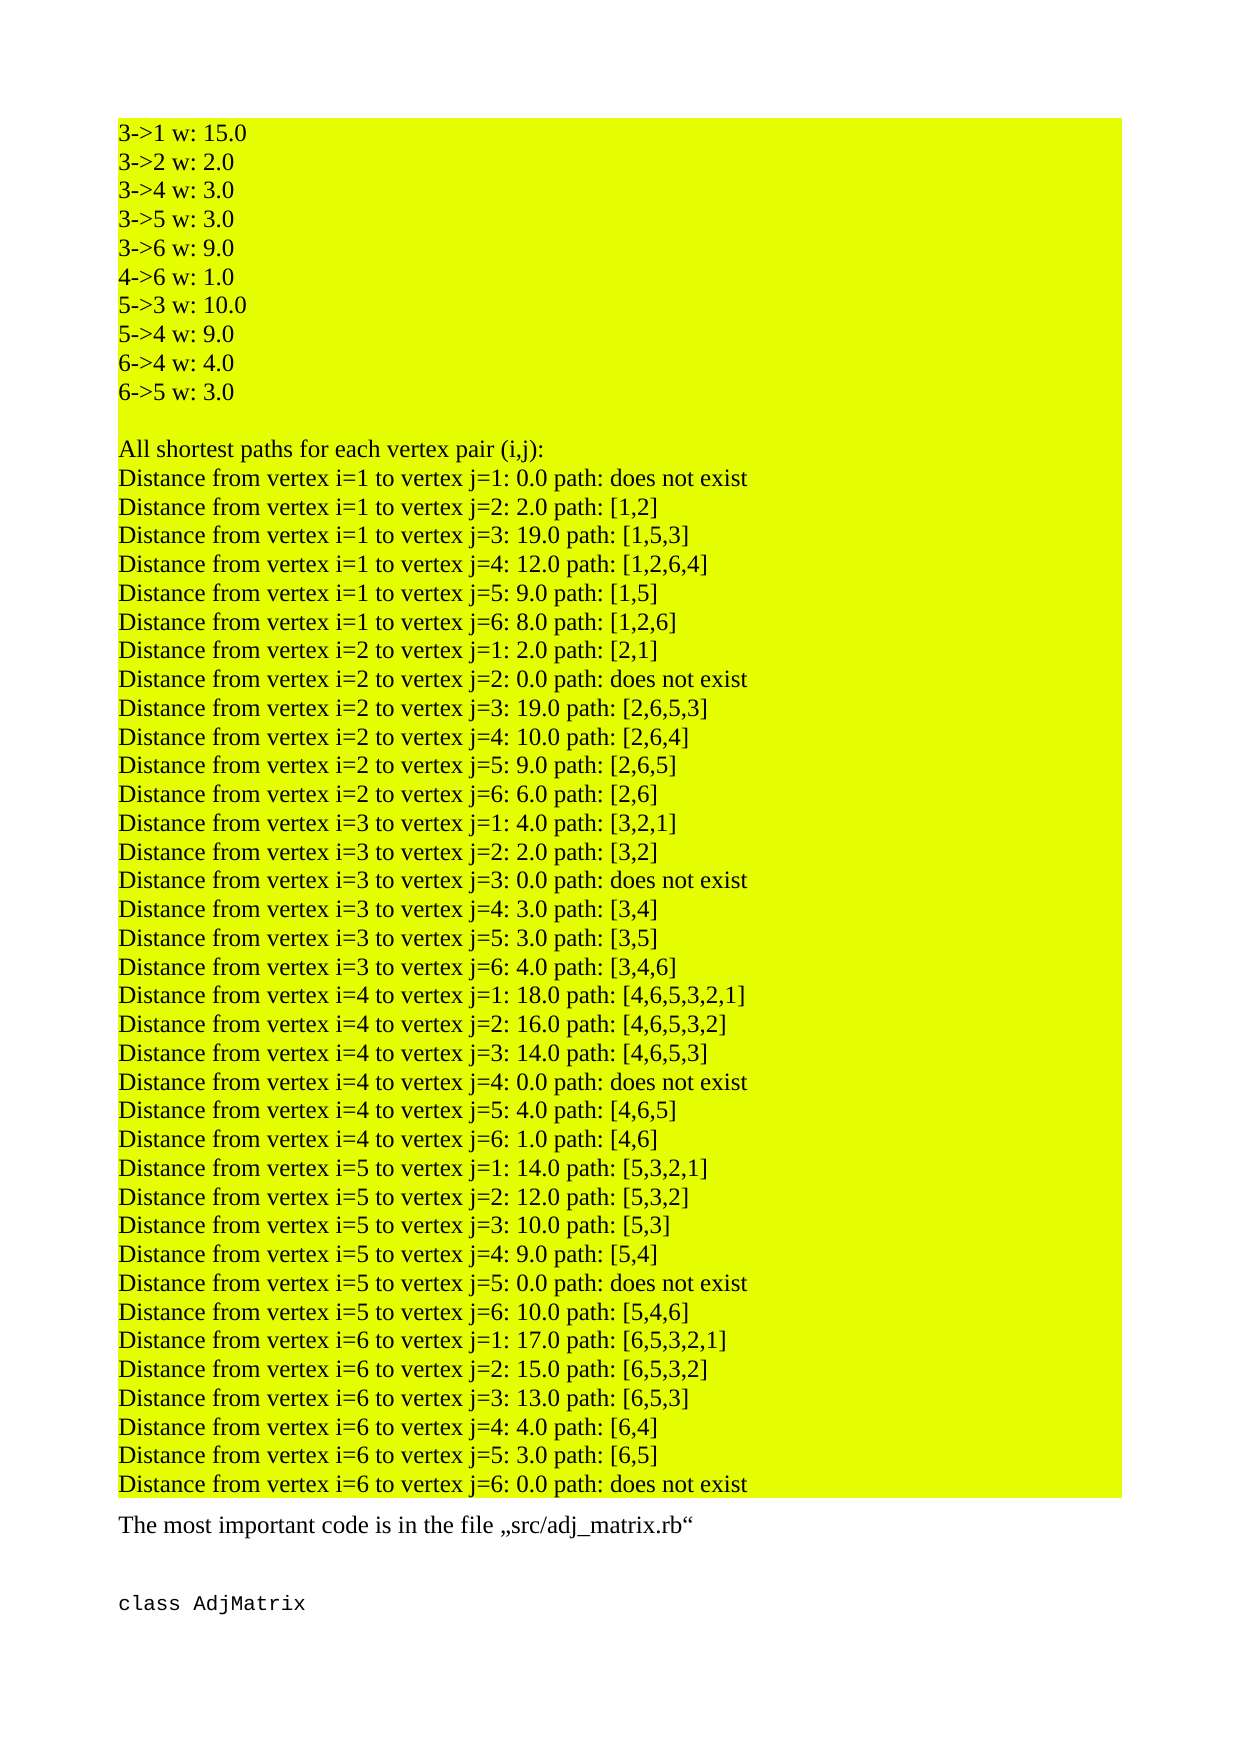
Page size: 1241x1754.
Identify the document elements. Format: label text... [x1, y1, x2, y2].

text 3->1 w: 15.0 3->2 w: 2.0 3->4 w: 3.0 3->5 w: 3.0 3->6 w: 9.0 4->6 w: 1.0 5->3 w: 10.0 5->4 w: 9.0 6->4 w: 4.0 6->5 w: 3.0 All shortest paths for each vertex pair (i,j): Distance from vertex i=1 to vertex j=1: 0.0 path: does not exist Distance from vertex i=1 to vertex j=2: 2.0 path: [1,2] Distance from vertex i=1 to vertex j=3: 19.0 path: [1,5,3] Distance from vertex i=1 to vertex j=4: 12.0 path: [1,2,6,4] Distance from vertex i=1 to vertex j=5: 9.0 path: [1,5] Distance from vertex i=1 to vertex j=6: 8.0 path: [1,2,6] Distance from vertex i=2 to vertex j=1: 2.0 path: [2,1] Distance from vertex i=2 to vertex j=2: 0.0 path: does not exist Distance from vertex i=2 to vertex j=3: 19.0 path: [2,6,5,3] Distance from vertex i=2 to vertex j=4: 10.0 path: [2,6,4] Distance from vertex i=2 to vertex j=5: 9.0 path: [2,6,5] Distance from vertex i=2 to vertex j=6: 6.0 path: [2,6] Distance from vertex i=3 to vertex j=1: 4.0 path: [3,2,1] Distance from vertex i=3 to vertex j=2: 2.0 path: [3,2] Distance from vertex i=3 to vertex j=3: 0.0 path: does not exist Distance from vertex i=3 to vertex j=4: 3.0 path: [3,4] Distance from vertex i=3 to vertex j=5: 3.0 path: [3,5] Distance from vertex i=3 to vertex j=6: 4.0 path: [3,4,6] Distance from vertex i=4 to vertex j=1: 18.0 path: [4,6,5,3,2,1] Distance from vertex i=4 to vertex j=2: 16.0 path: [4,6,5,3,2] Distance from vertex i=4 to vertex j=3: 14.0 path: [4,6,5,3] Distance from vertex i=4 to vertex j=4: 0.0 path: does not exist Distance from vertex i=4 to vertex j=5: 4.0 path: [4,6,5] Distance from vertex i=4 to vertex j=6: 1.0 path: [4,6] Distance from vertex i=5 to vertex j=1: 14.0 path: [5,3,2,1] Distance from vertex i=5 to vertex j=2: 12.0 path: [5,3,2] Distance from vertex i=5 to vertex j=3: 10.0 path: [5,3] Distance from vertex i=5 to vertex j=4: 9.0 path: [5,4] Distance from vertex i=5 to vertex j=5: 0.0 path: does not exist Distance from vertex i=5 to vertex j=6: 10.0 path: [5,4,6] Distance from vertex i=6 to vertex j=1: 17.0 path: [6,5,3,2,1] Distance from vertex i=6 to vertex j=2: 15.0 path: [6,5,3,2] Distance from vertex i=6 to vertex j=3: 13.0 path: [6,5,3] Distance from vertex i=6 to vertex j=4: 4.0 path: [6,4] Distance from vertex i=6 to vertex j=5: 3.0 path: [6,5] Distance from vertex i=6 to vertex j=6: 0.0 path: does not exist [118, 118, 1122, 1498]
text The most important code is in the file „src/adj_matrix.rb“ [118, 1511, 1122, 1539]
text class AdjMatrix [118, 1593, 1122, 1617]
